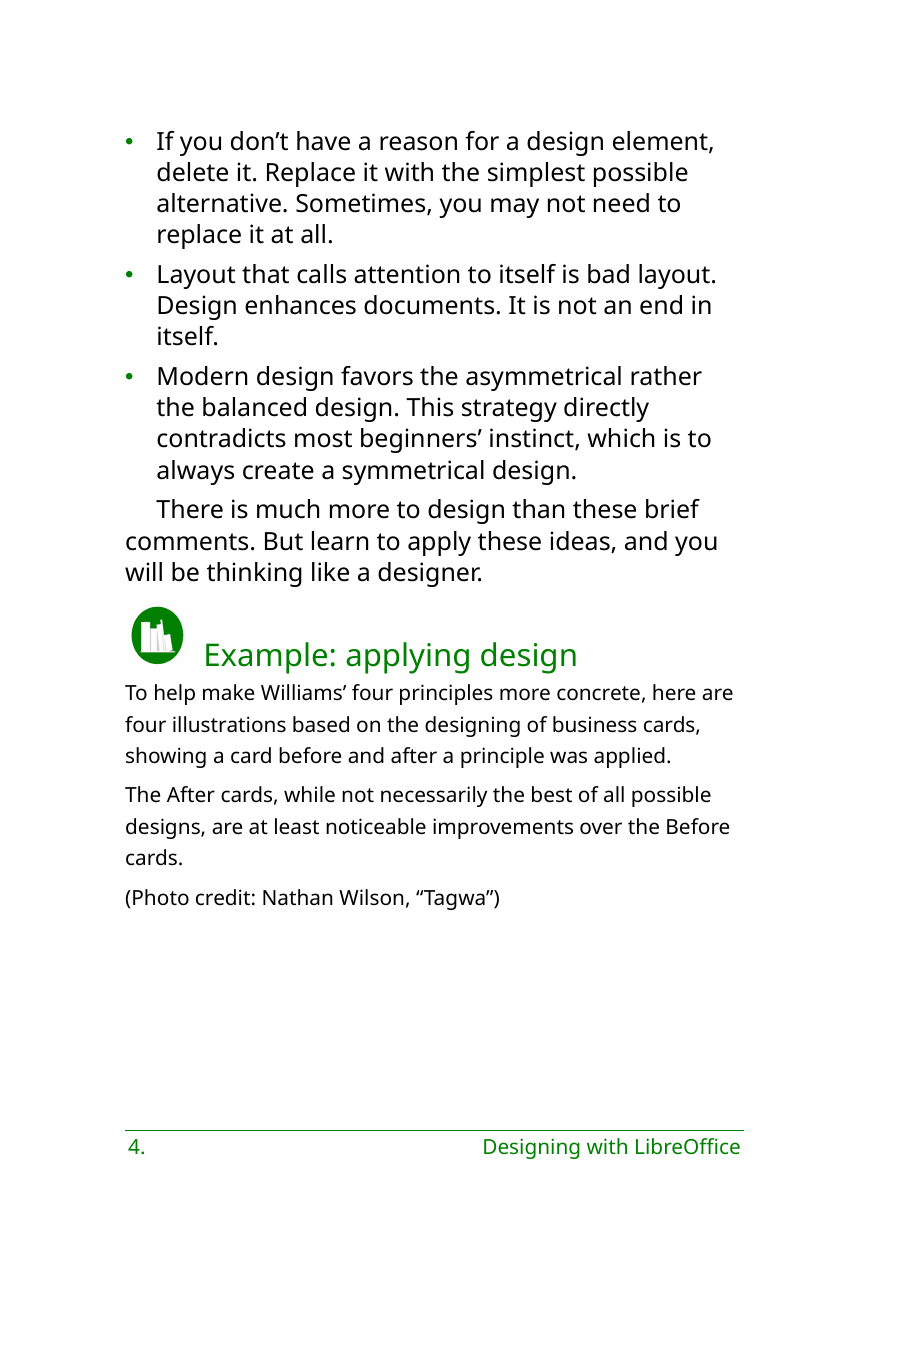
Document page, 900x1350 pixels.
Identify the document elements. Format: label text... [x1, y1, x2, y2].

list If you don’t have a reason for a design element, delete it. Replace it with the simplest possible alternative. Sometimes, you may not need to replace it at all. [125, 125, 744, 250]
subtitle Example: applying design [125, 603, 744, 676]
text (Photo credit: Nathan Wilson, “Tagwa”) [125, 880, 744, 911]
list Modern design favors the asymmetrical rather the balanced design. This strategy directly contradicts most beginners’ instinct, which is to always create a symmetrical design. [125, 360, 744, 485]
text To help make Williams’ four principles more concrete, here are four illustrations based on the designing of business cards, showing a card before and after a principle was applied. [125, 676, 744, 769]
text The After cards, while not necessarily the best of all possible designs, are at least noticeable improvements over the Before cards. [125, 778, 744, 872]
picture [126, 604, 189, 667]
list Layout that calls attention to itself is bad layout. Design enhances documents. It is not an end in itself. [125, 258, 744, 352]
text There is much more to design than these brief comments. But learn to apply these ideas, and you will be thinking like a designer. [125, 494, 744, 587]
